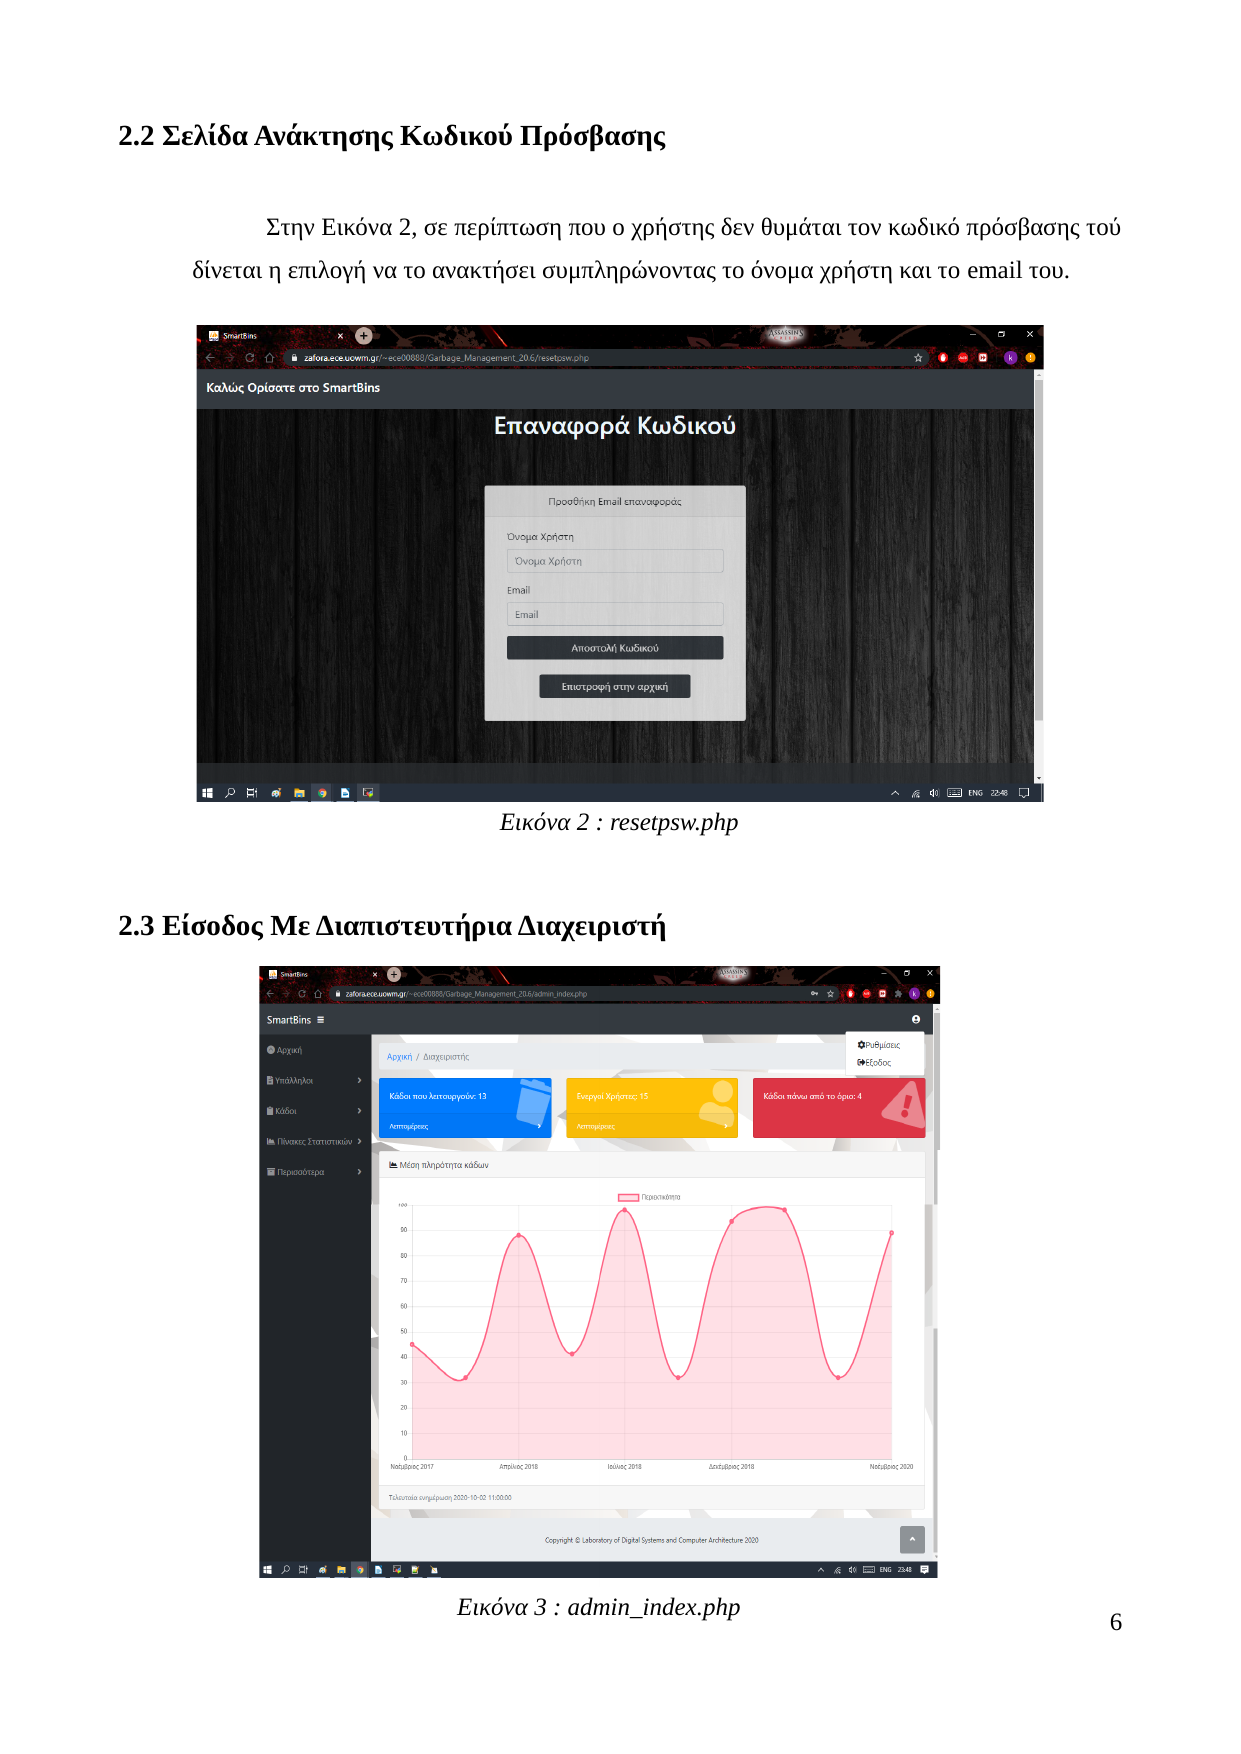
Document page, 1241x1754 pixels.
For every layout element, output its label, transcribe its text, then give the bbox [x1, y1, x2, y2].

text Εικόνα 3 : admin_index.php [259, 1587, 940, 1620]
picture [196, 325, 1044, 802]
subtitle 2.3 Είσοδος Με Διαπιστευτήρια Διαχειριστή [118, 908, 1122, 942]
text Στην Εικόνα 2, σε περίπτωση που ο χρήστης δεν θυμάται τον κωδικό πρόσβασης τού δίνεται η επιλογή να το ανακτήσει συμπληρώνοντας το όνομα χρήστη και το email του. [192, 212, 1122, 284]
subtitle 2.2 Σελίδα Ανάκτησης Κωδικού Πρόσβασης [118, 118, 1122, 152]
text Εικόνα 2 : resetpsw.php [197, 802, 1044, 836]
picture [259, 966, 941, 1587]
